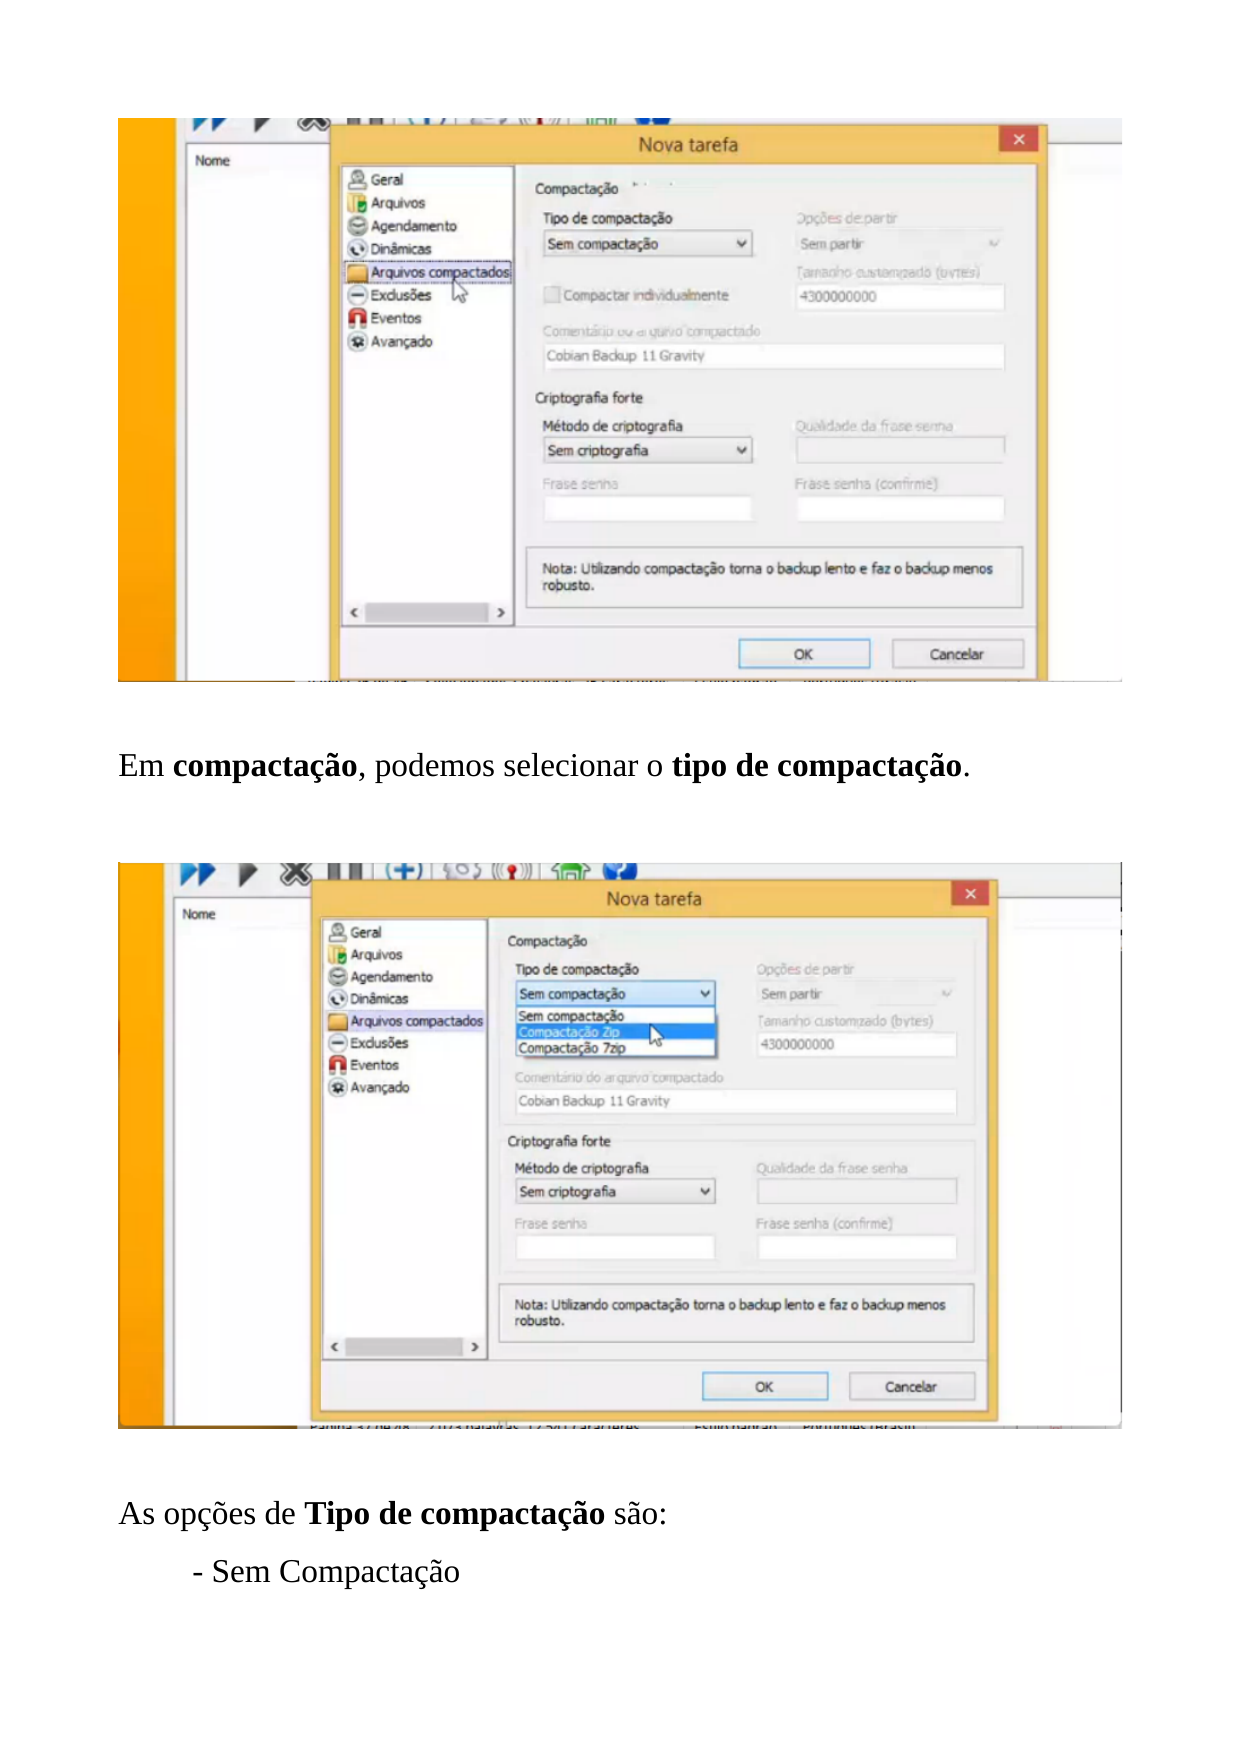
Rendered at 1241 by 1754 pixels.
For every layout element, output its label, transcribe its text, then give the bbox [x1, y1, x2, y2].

picture [118, 862, 1123, 1429]
text As opções de Tipo de compactação são: [118, 1493, 1122, 1531]
text - Sem Compactação [118, 1552, 1122, 1590]
picture [118, 118, 1123, 682]
text Em compactação, podemos selecionar o tipo de compactação. [118, 746, 1122, 784]
